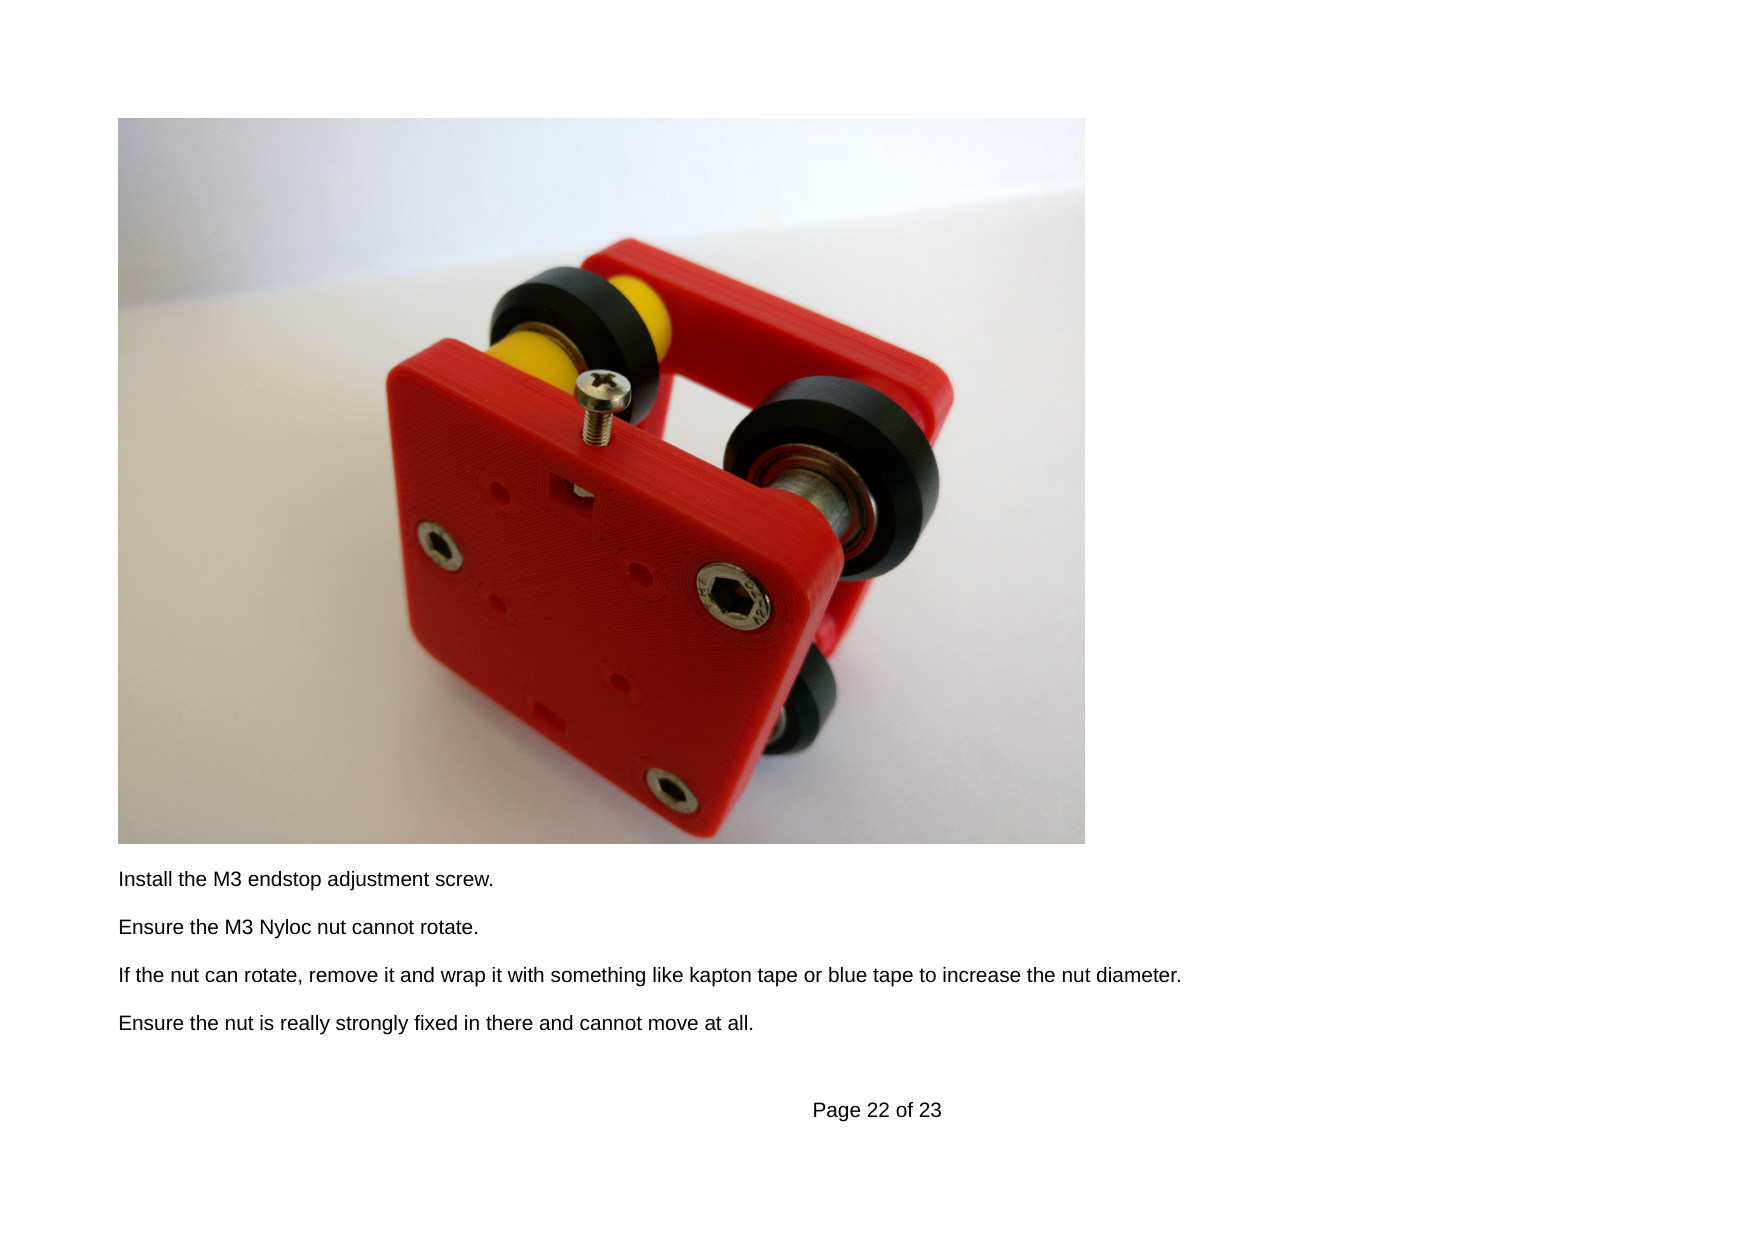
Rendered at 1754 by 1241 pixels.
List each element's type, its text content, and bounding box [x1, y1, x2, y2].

text If the nut can rotate, remove it and wrap it with something like kapton tape or blue tape to increase the nut diameter. [118, 963, 1636, 987]
picture [118, 118, 1085, 844]
text Ensure the M3 Nyloc nut cannot rotate. [118, 915, 1636, 939]
text Install the M3 endstop adjustment screw. [118, 867, 1636, 891]
text Ensure the nut is really strongly fixed in there and cannot move at all. [118, 1011, 1636, 1035]
